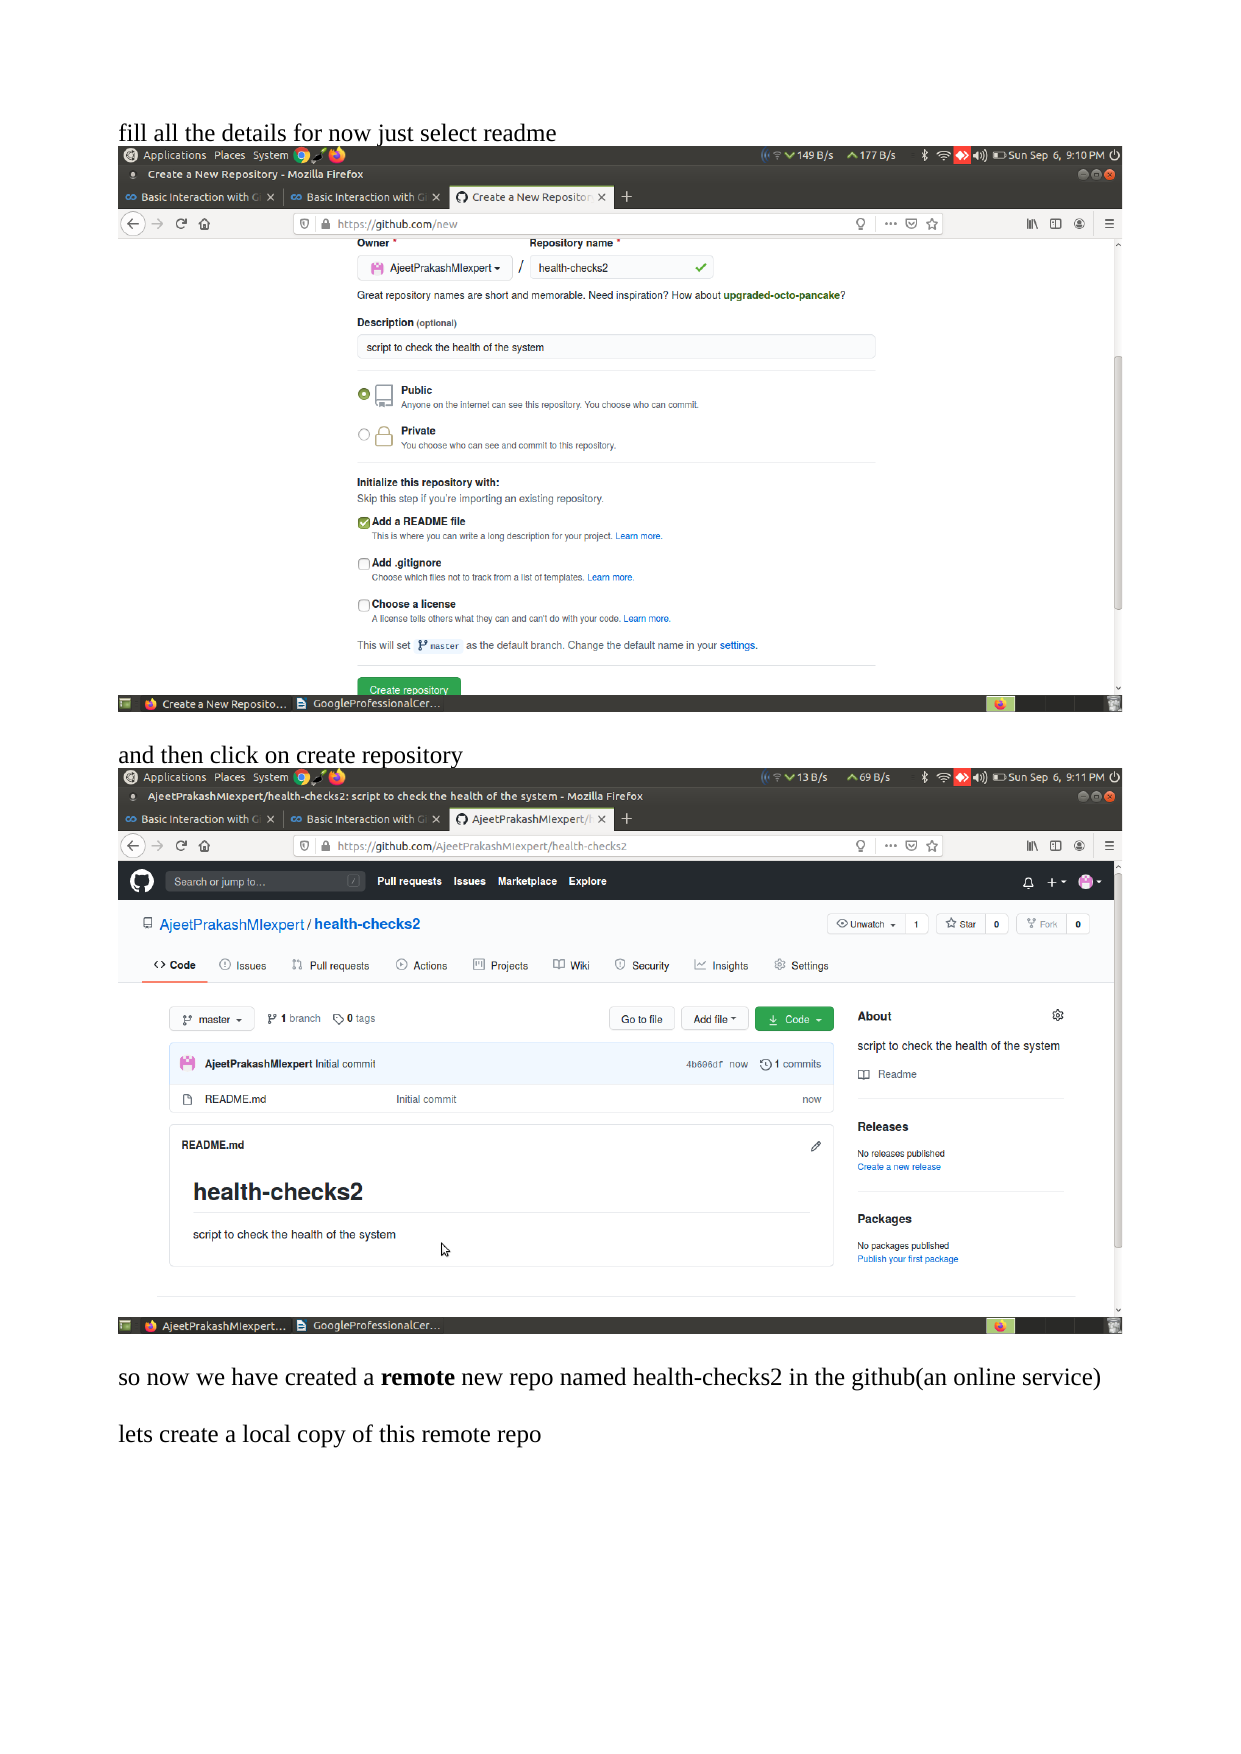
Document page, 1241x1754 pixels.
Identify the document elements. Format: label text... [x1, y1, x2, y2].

text lets create a local copy of this remote repo [118, 1419, 1122, 1448]
text and then click on create repository [118, 740, 1122, 768]
text so now we have created a remote new repo named health-checks2 in the github(an online service) [118, 1362, 1122, 1391]
picture [118, 768, 1123, 1334]
text fill all the details for now just select readme [118, 118, 1122, 146]
picture [118, 146, 1123, 712]
